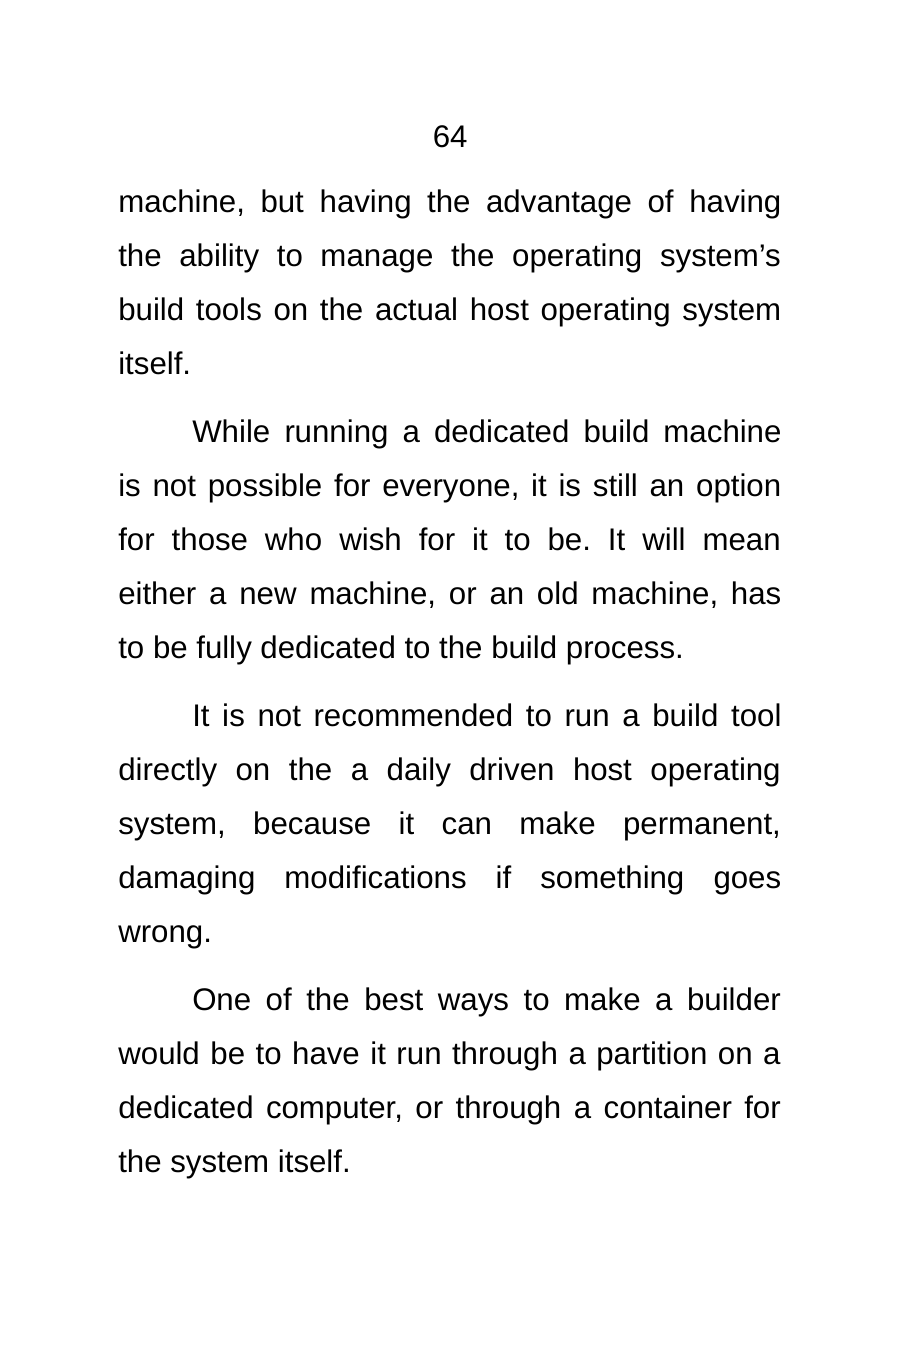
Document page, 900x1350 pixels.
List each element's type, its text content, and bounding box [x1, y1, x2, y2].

text One of the best ways to make a builder would be to have it run through a partition on a dedicated computer, or through a container for the system itself. [118, 981, 782, 1179]
text While running a dedicated build machine is not possible for everyone, it is still an option for those who wish for it to be. It will mean either a new machine, or an old machine, has to be fully dedicated to the build process. [118, 413, 782, 665]
text machine, but having the advantage of having the ability to manage the operating system’s build tools on the actual host operating system itself. [118, 183, 782, 381]
text It is not recommended to run a build tool directly on the a daily driven host operating system, because it can make permanent, damaging modifications if something goes wrong. [118, 697, 782, 949]
